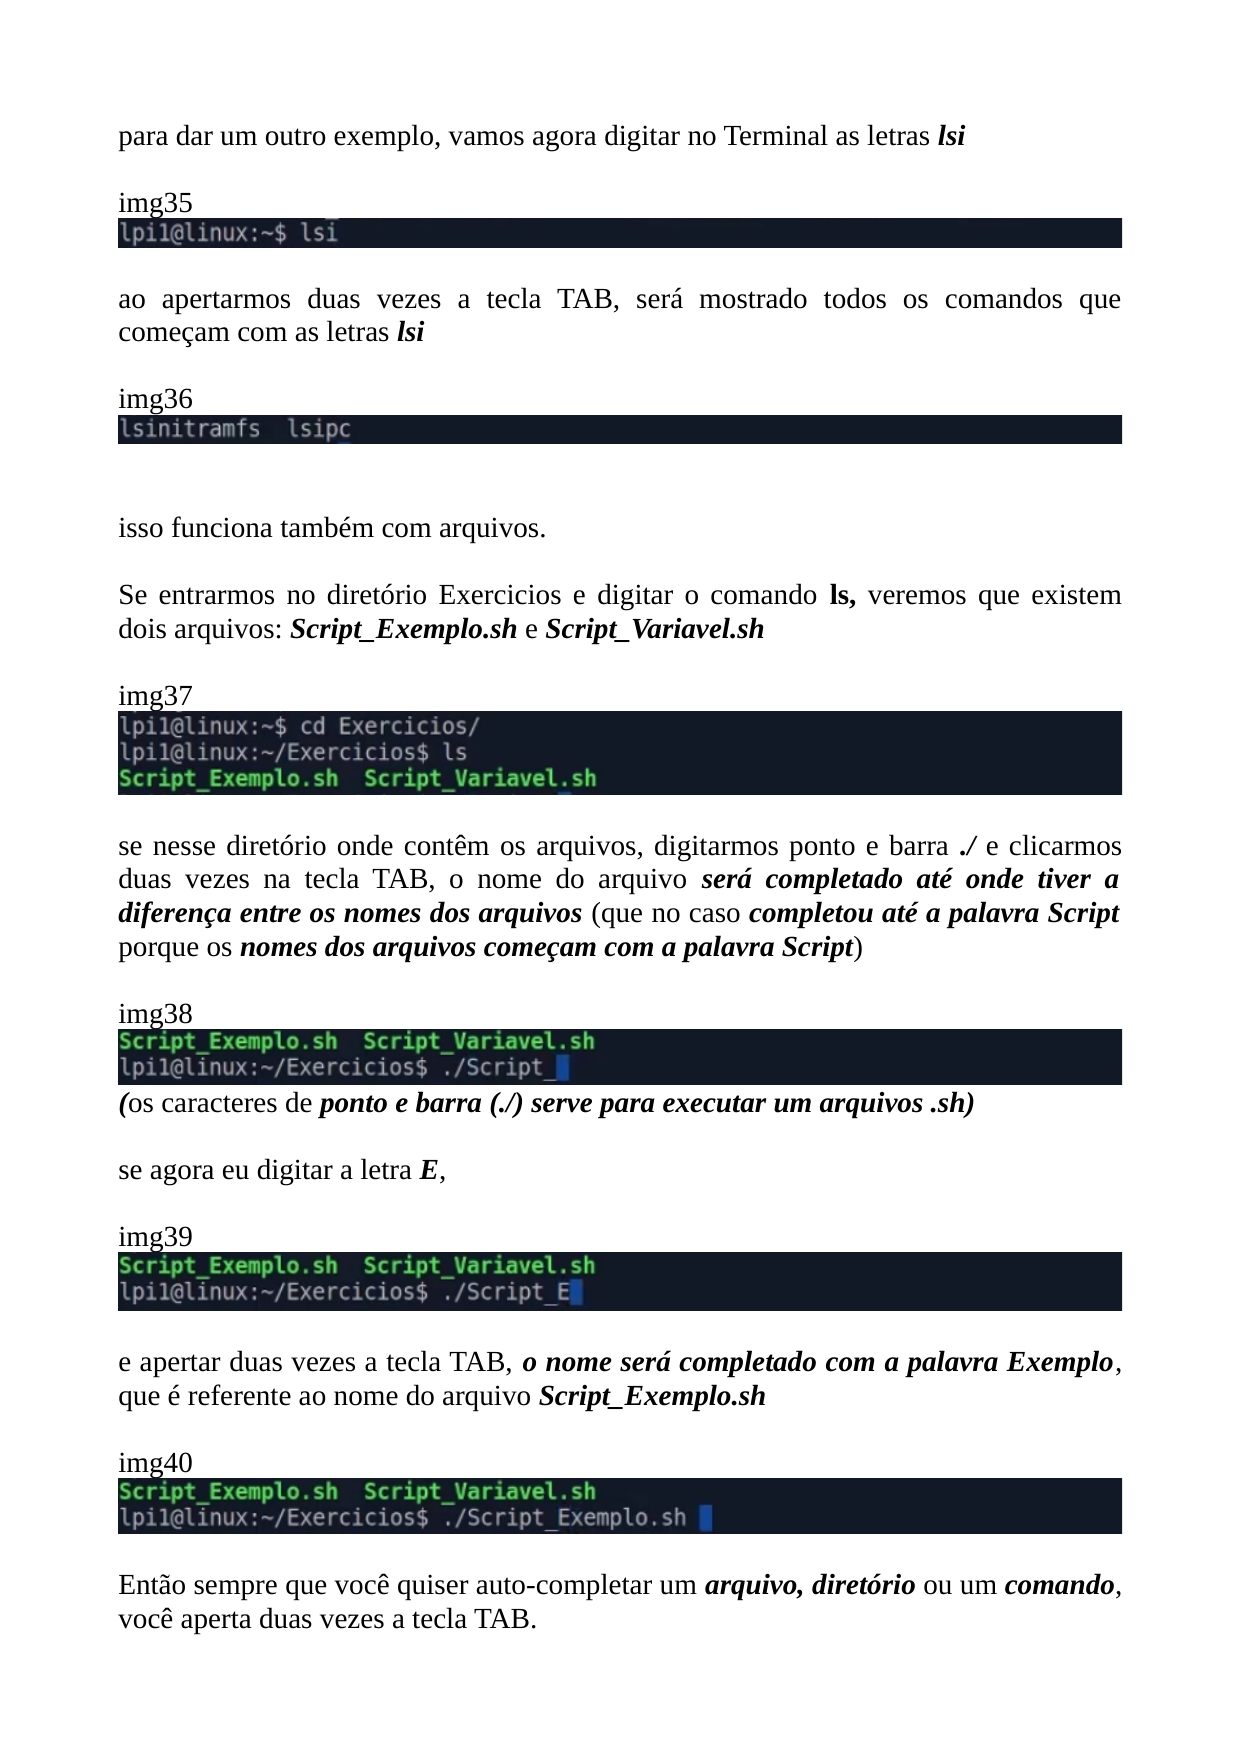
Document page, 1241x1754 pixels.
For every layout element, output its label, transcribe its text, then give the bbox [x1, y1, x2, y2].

picture [118, 218, 1123, 248]
text se agora eu digitar a letra E, [118, 1152, 1122, 1185]
picture [118, 1478, 1123, 1534]
picture [118, 1252, 1123, 1311]
text Então sempre que você quiser auto-completar um arquivo, diretório ou um comando, você aperta duas vezes a tecla TAB. [118, 1567, 1122, 1634]
text se nesse diretório onde contêm os arquivos, digitarmos ponto e barra ./ e clicarmos duas vezes na tecla TAB, o nome do arquivo será completado até onde tiver a diferença entre os nomes dos arquivos (que no caso completou até a palavra Script porque os nomes dos arquivos começam com a palavra Script) [118, 828, 1122, 962]
text img35 [118, 185, 1122, 218]
text Se entrarmos no diretório Exercicios e digitar o comando ls, veremos que existem dois arquivos: Script_Exemplo.sh e Script_Variavel.sh [118, 577, 1122, 644]
text img38 [118, 996, 1122, 1029]
text img36 [118, 381, 1122, 415]
text img37 [118, 678, 1122, 711]
picture [118, 1029, 1123, 1085]
text ao apertarmos duas vezes a tecla TAB, será mostrado todos os comandos que começam com as letras lsi [118, 281, 1122, 348]
text (os caracteres de ponto e barra (./) serve para executar um arquivos .sh) [118, 1085, 1122, 1118]
text isso funciona também com arquivos. [118, 510, 1122, 544]
picture [118, 415, 1123, 444]
text para dar um outro exemplo, vamos agora digitar no Terminal as letras lsi [118, 118, 1122, 152]
picture [118, 711, 1123, 795]
text e apertar duas vezes a tecla TAB, o nome será completado com a palavra Exemplo, que é referente ao nome do arquivo Script_Exemplo.sh [118, 1344, 1122, 1411]
text img39 [118, 1219, 1122, 1252]
text img40 [118, 1445, 1122, 1478]
